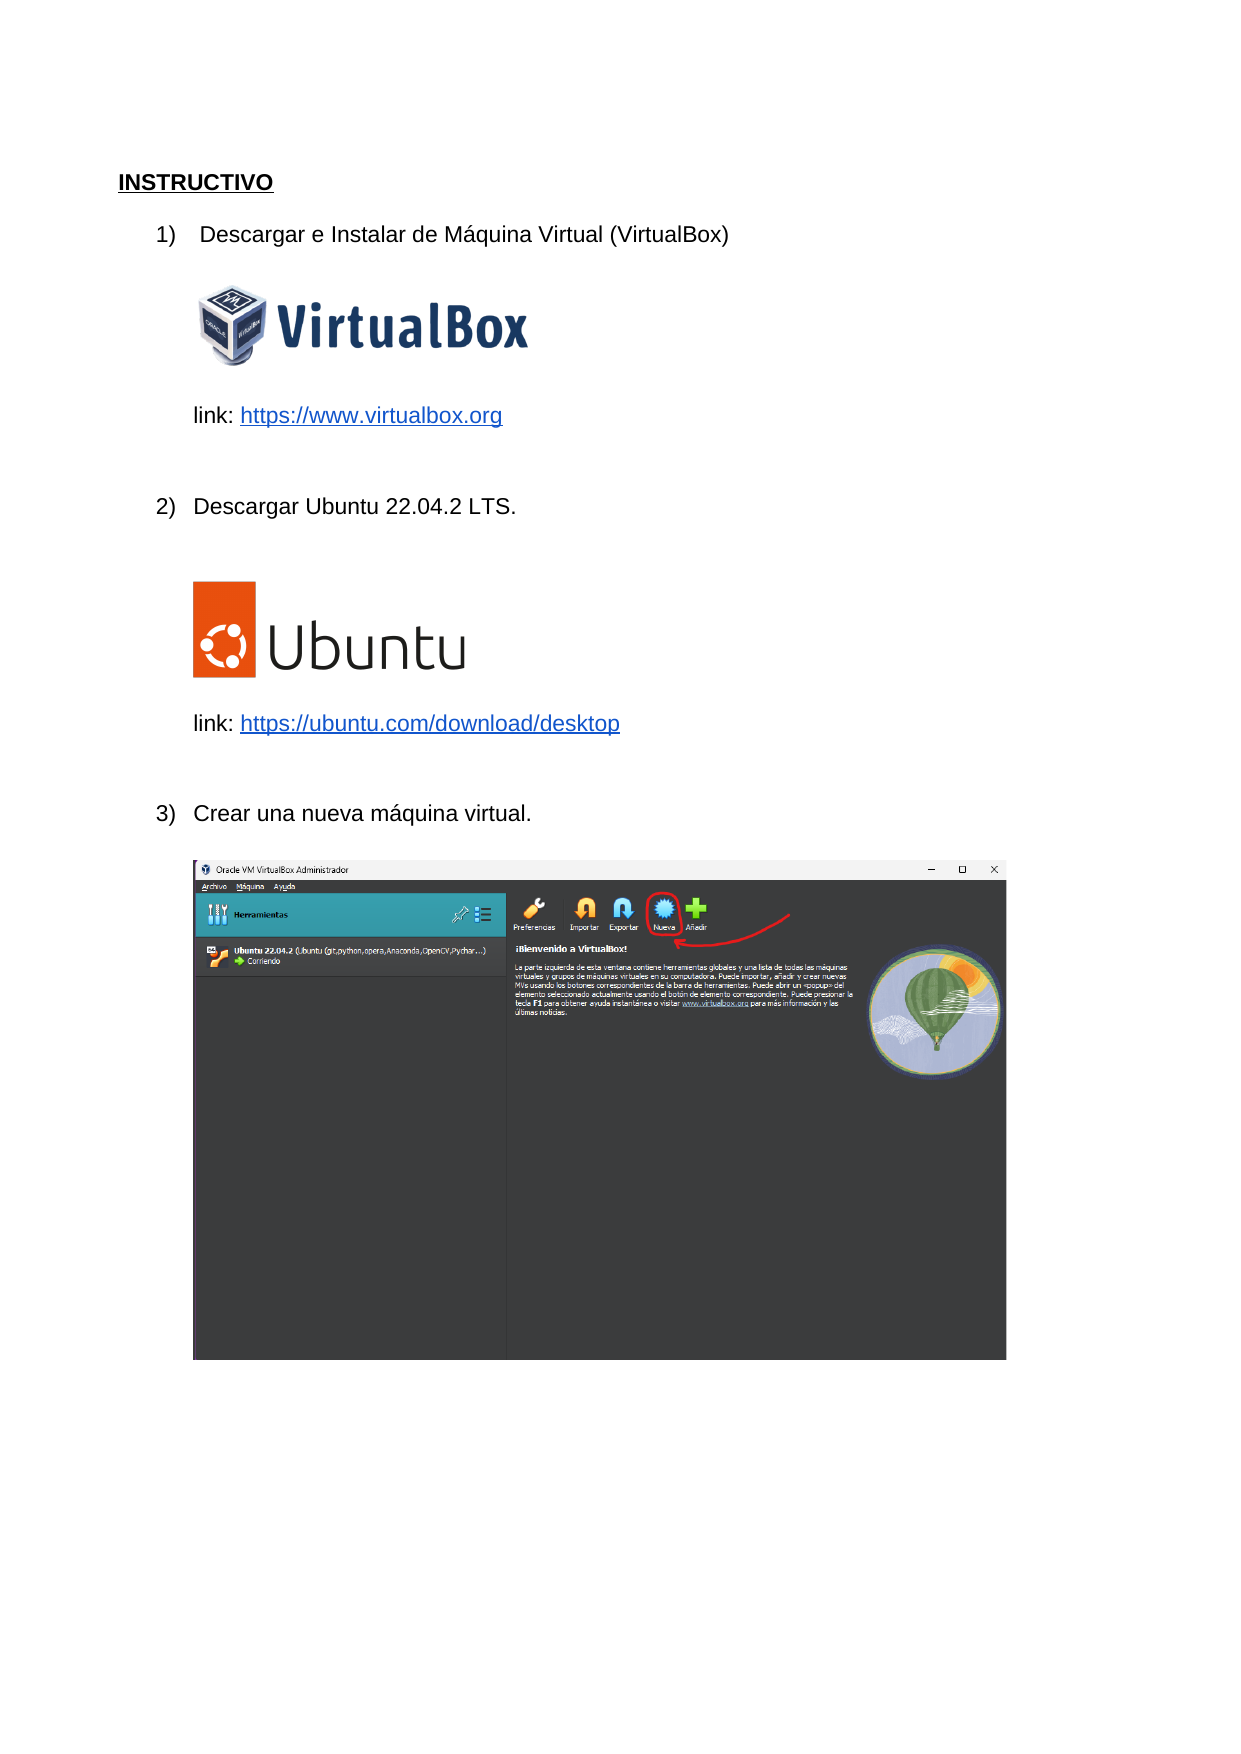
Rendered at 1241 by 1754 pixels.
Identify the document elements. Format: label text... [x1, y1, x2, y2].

picture [193, 553, 465, 706]
list Descargar e Instalar de Máquina Virtual (VirtualBox) [156, 221, 1122, 247]
text link: https://ubuntu.com/download/desktop [193, 709, 1122, 736]
text link: https://www.virtualbox.org [118, 402, 1122, 428]
picture [193, 281, 538, 369]
text INSTRUCTIVO [118, 169, 1122, 196]
list Crear una nueva máquina virtual. [156, 800, 1122, 826]
list Descargar Ubuntu 22.04.2 LTS. [156, 493, 1122, 519]
picture [193, 860, 1007, 1360]
